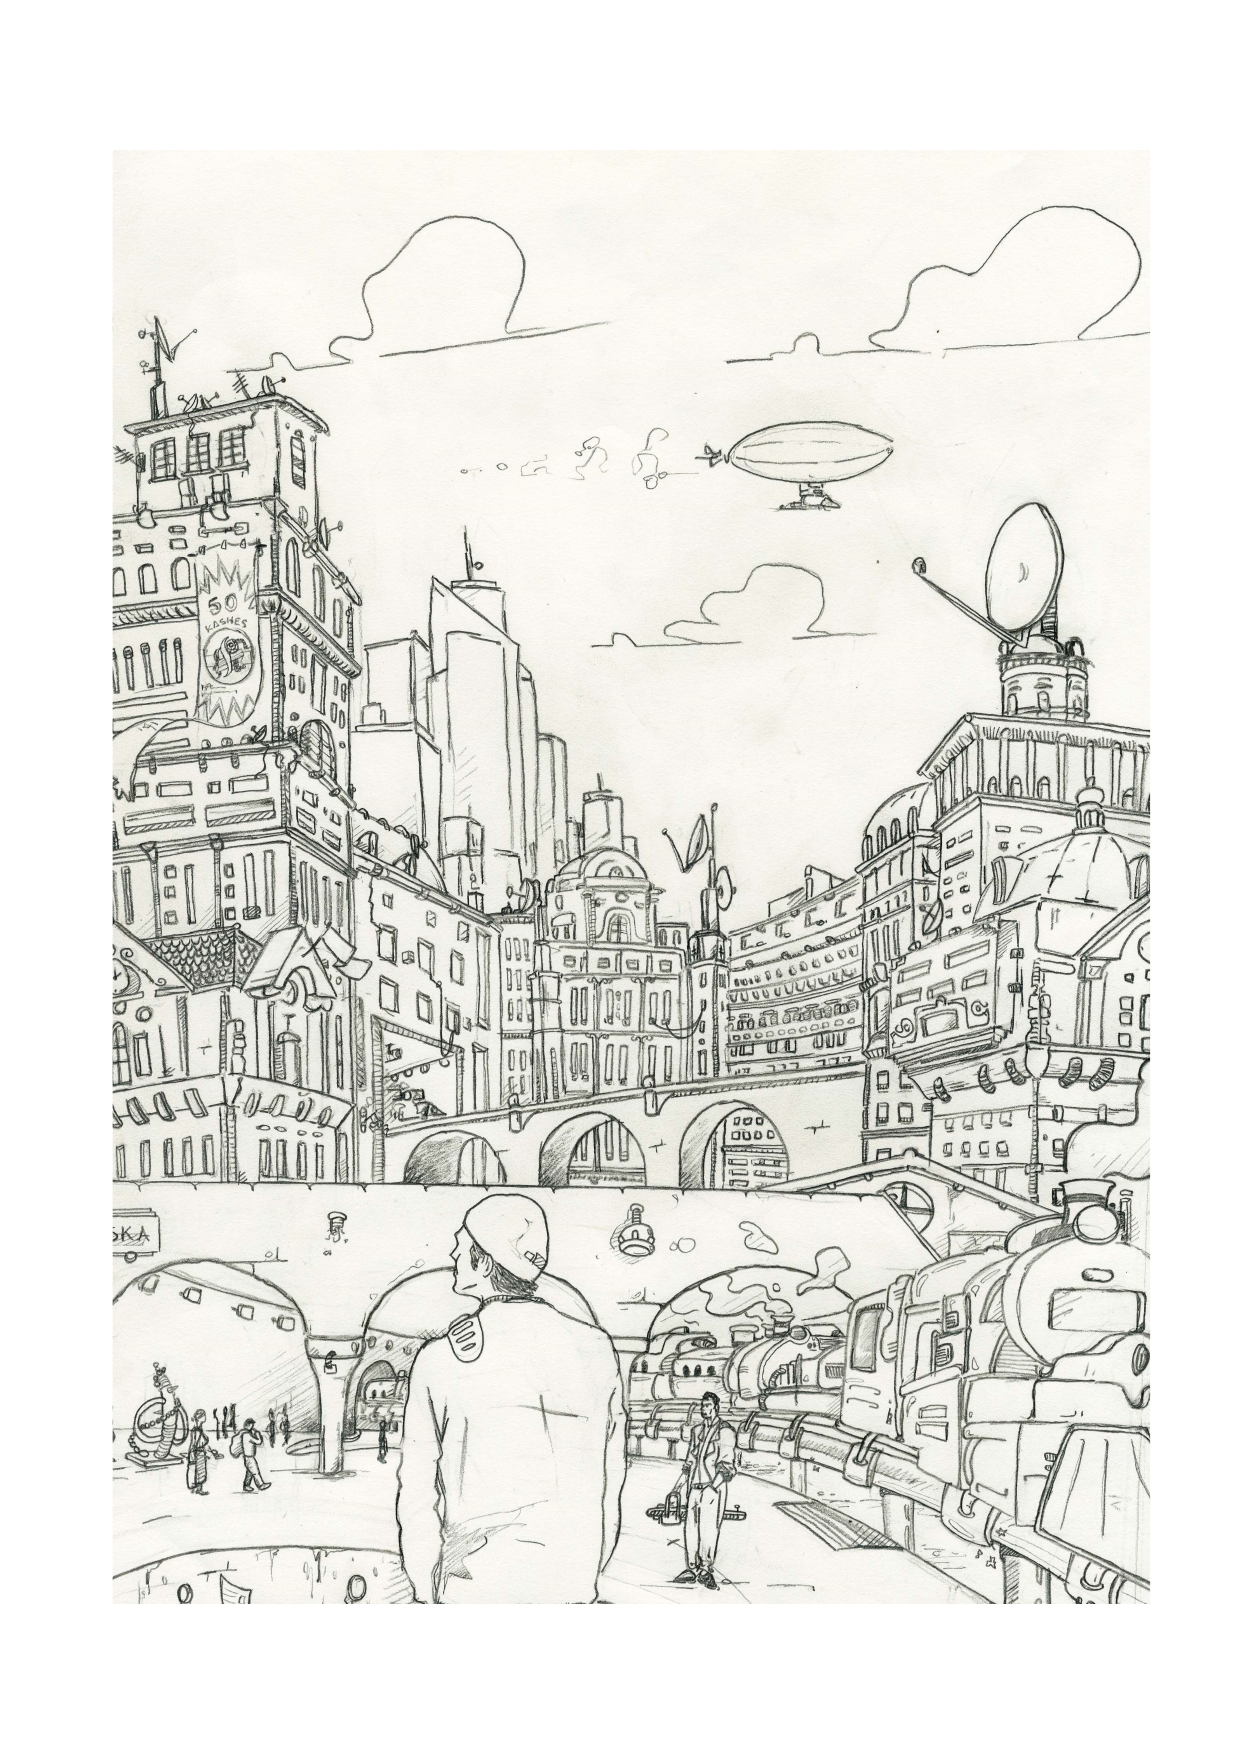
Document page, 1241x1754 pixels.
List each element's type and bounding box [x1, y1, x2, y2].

picture [112, 150, 1151, 1604]
